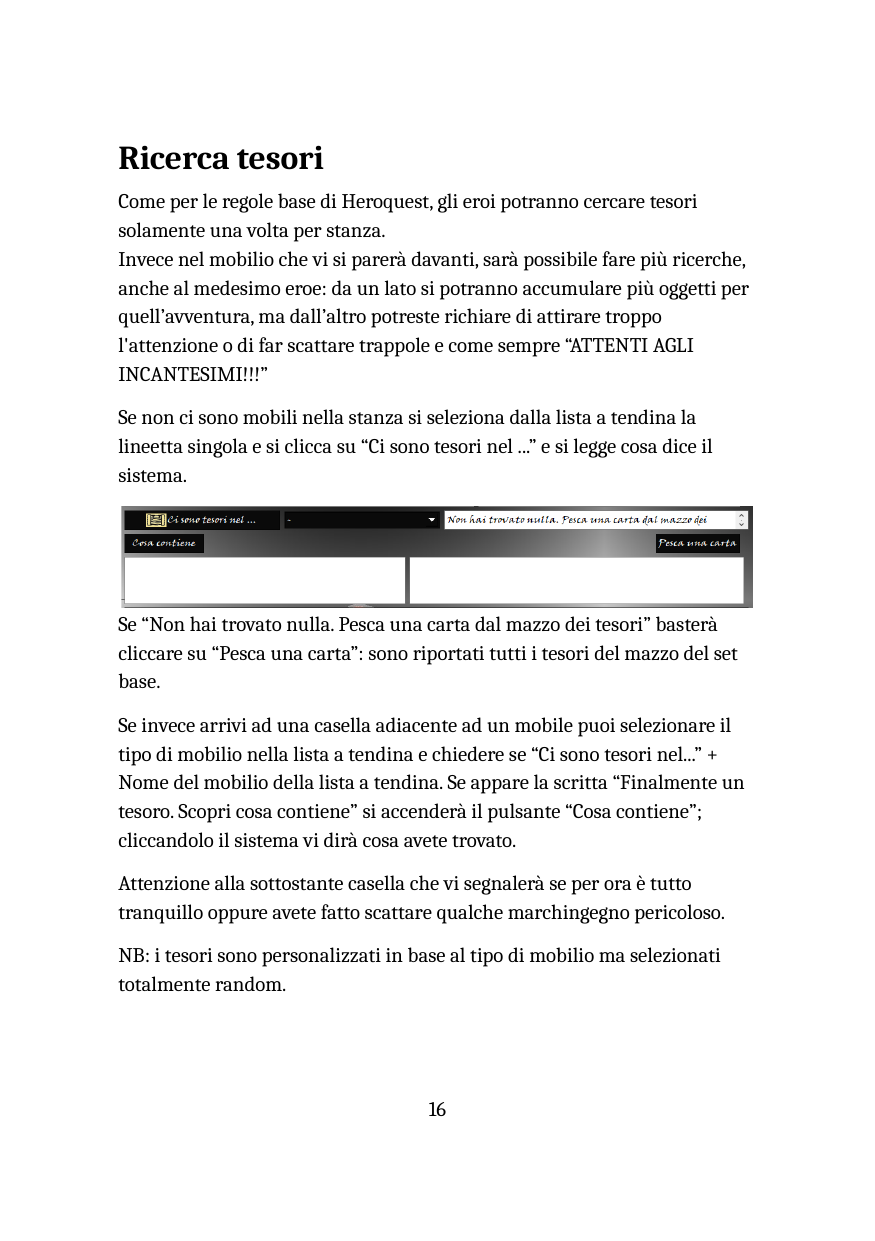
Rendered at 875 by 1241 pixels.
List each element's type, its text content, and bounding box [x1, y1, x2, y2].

text Come per le regole base di Heroquest, gli eroi potranno cercare tesori solamente una volta per stanza. Invece nel mobilio che vi si parerà davanti, sarà possibile fare più ricerche, anche al medesimo eroe: da un lato si potranno accumulare più oggetti per quell’avventura, ma dall’altro potreste richiare di attirare troppo l'attenzione o di far scattare trappole e come sempre “ATTENTI AGLI INCANTESIMI!!!” [118, 190, 756, 386]
text Se non ci sono mobili nella stanza si seleziona dalla lista a tendina la lineetta singola e si clicca su “Ci sono tesori nel ...” e si legge cosa dice il sistema. [118, 406, 756, 487]
picture [121, 506, 753, 608]
text Attenzione alla sottostante casella che vi segnalerà se per ora è tutto tranquillo oppure avete fatto scattare qualche marchingegno pericoloso. [118, 872, 756, 924]
text NB: i tesori sono personalizzati in base al tipo di mobilio ma selezionati totalmente random. [118, 944, 756, 997]
subtitle Ricerca tesori [118, 139, 756, 177]
text Se invece arrivi ad una casella adiacente ad un mobile puoi selezionare il tipo di mobilio nella lista a tendina e chiedere se “Ci sono tesori nel...” + Nome del mobilio della lista a tendina. Se appare la scritta “Finalmente un tesoro. Scopri cosa contiene” si accenderà il pulsante “Cosa contiene”; cliccandolo il sistema vi dirà cosa avete trovato. [118, 713, 756, 852]
text Se “Non hai trovato nulla. Pesca una carta dal mazzo dei tesori” basterà cliccare su “Pesca una carta”: sono riportati tutti i tesori del mazzo del set base. [118, 507, 756, 694]
